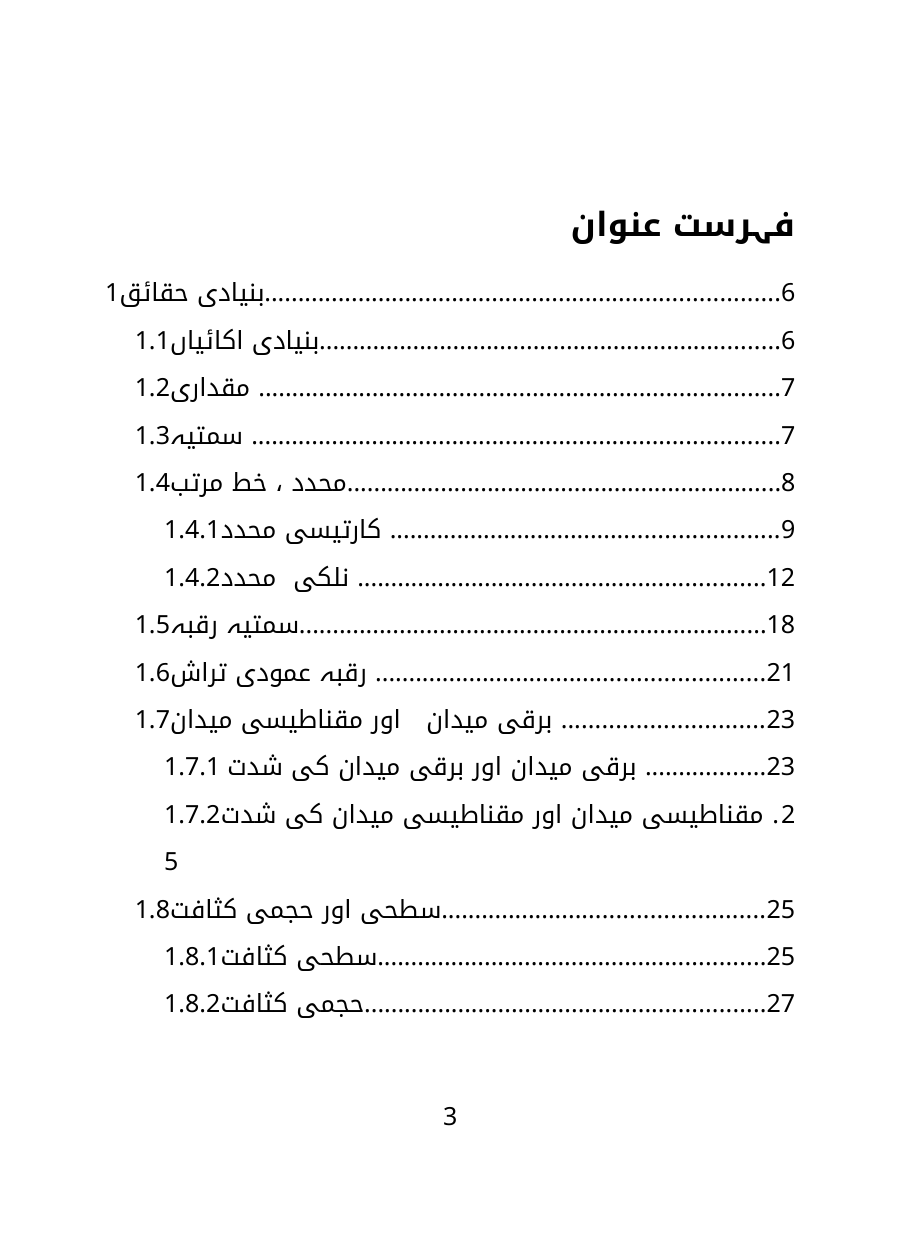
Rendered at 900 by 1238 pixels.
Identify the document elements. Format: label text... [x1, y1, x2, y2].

text 1.4محدد ، خط مرتب 8 [134, 459, 795, 507]
subtitle فہرست عنوان [105, 194, 795, 257]
text 1.6رقبہ عمودی تراش 21 [134, 649, 795, 696]
text 1.1بنیادی اکائیاں 6 [134, 317, 795, 364]
text 1.3سمتیہ 7 [134, 412, 795, 459]
text 1.5سمتیہ رقبہ 18 [134, 602, 795, 649]
text 1.4.2نلکی محدد 12 [164, 554, 795, 602]
text 1.7برقی میدان اور مقناطیسی میدان 23 [134, 696, 795, 744]
text 1.4.1کارتیسی محدد 9 [164, 507, 795, 554]
text 1بنیادی حقائق 6 [105, 270, 795, 317]
text 1.8سطحی اور حجمی کثافت 25 [134, 886, 795, 933]
text 1.7.2مقناطیسی میدان اور مقناطیسی میدان کی شدت 25 [164, 791, 795, 886]
text 1.8.1سطحی کثافت 25 [164, 933, 795, 981]
text 1.2مقداری 7 [134, 364, 795, 412]
text 1.8.2حجمی کثافت 27 [164, 981, 795, 1028]
text 1.7.1 برقی میدان اور برقی میدان کی شدت 23 [164, 744, 795, 791]
